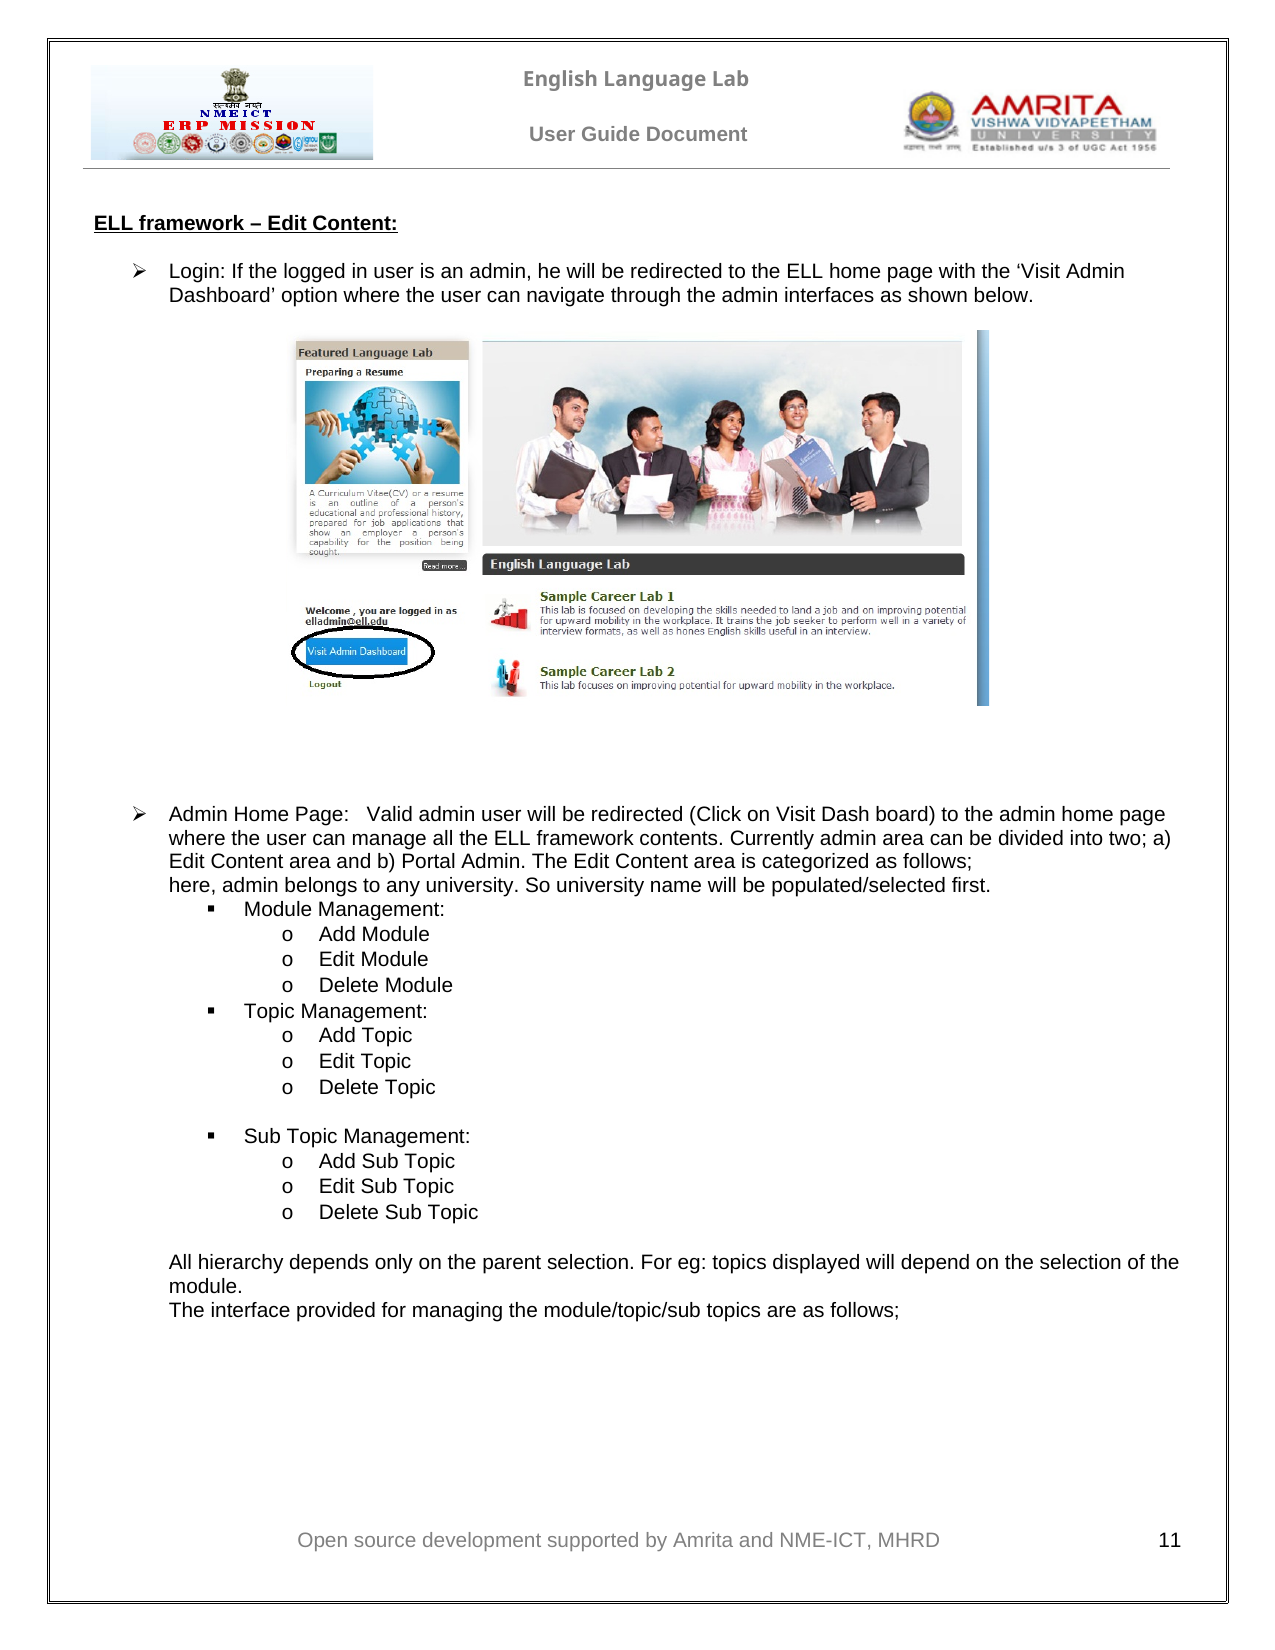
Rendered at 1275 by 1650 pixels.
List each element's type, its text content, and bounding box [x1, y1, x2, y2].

list Edit Sub Topic [281, 1174, 1181, 1200]
list Edit Module [281, 947, 1181, 973]
list Delete Module [281, 973, 1181, 999]
list Add Topic [281, 1023, 1181, 1049]
picture [285, 330, 990, 706]
list Add Sub Topic [281, 1148, 1181, 1174]
list Add Module [281, 921, 1181, 947]
list Delete Topic [281, 1074, 1181, 1100]
list Module Management: [206, 897, 1181, 921]
text here, admin belongs to any university. So university name will be populated/selected first. [169, 873, 1181, 897]
list Admin Home Page: Valid admin user will be redirected (Click on Visit Dash board) to the admin home page where the user can manage all the ELL framework contents. Currently admin area can be divided into two; a) Edit Content area and b) Portal Admin. The Edit Content area is categorized as follows; [131, 801, 1181, 873]
list Topic Management: [206, 999, 1181, 1023]
list Delete Sub Topic [281, 1200, 1181, 1226]
text All hierarchy depends only on the parent selection. For eg: topics displayed will depend on the selection of the module. [169, 1250, 1181, 1298]
picture [90, 65, 374, 160]
text The interface provided for managing the module/topic/sub topics are as follows; [169, 1298, 1181, 1322]
list Login: If the logged in user is an admin, he will be redirected to the ELL home page with the ‘Visit Admin Dashboard’ option where the user can navigate through the admin interfaces as shown below. [131, 258, 1181, 307]
list Sub Topic Management: [206, 1124, 1181, 1148]
picture [897, 87, 1165, 160]
text ELL framework – Edit Content: [94, 211, 1181, 234]
list Edit Topic [281, 1049, 1181, 1074]
